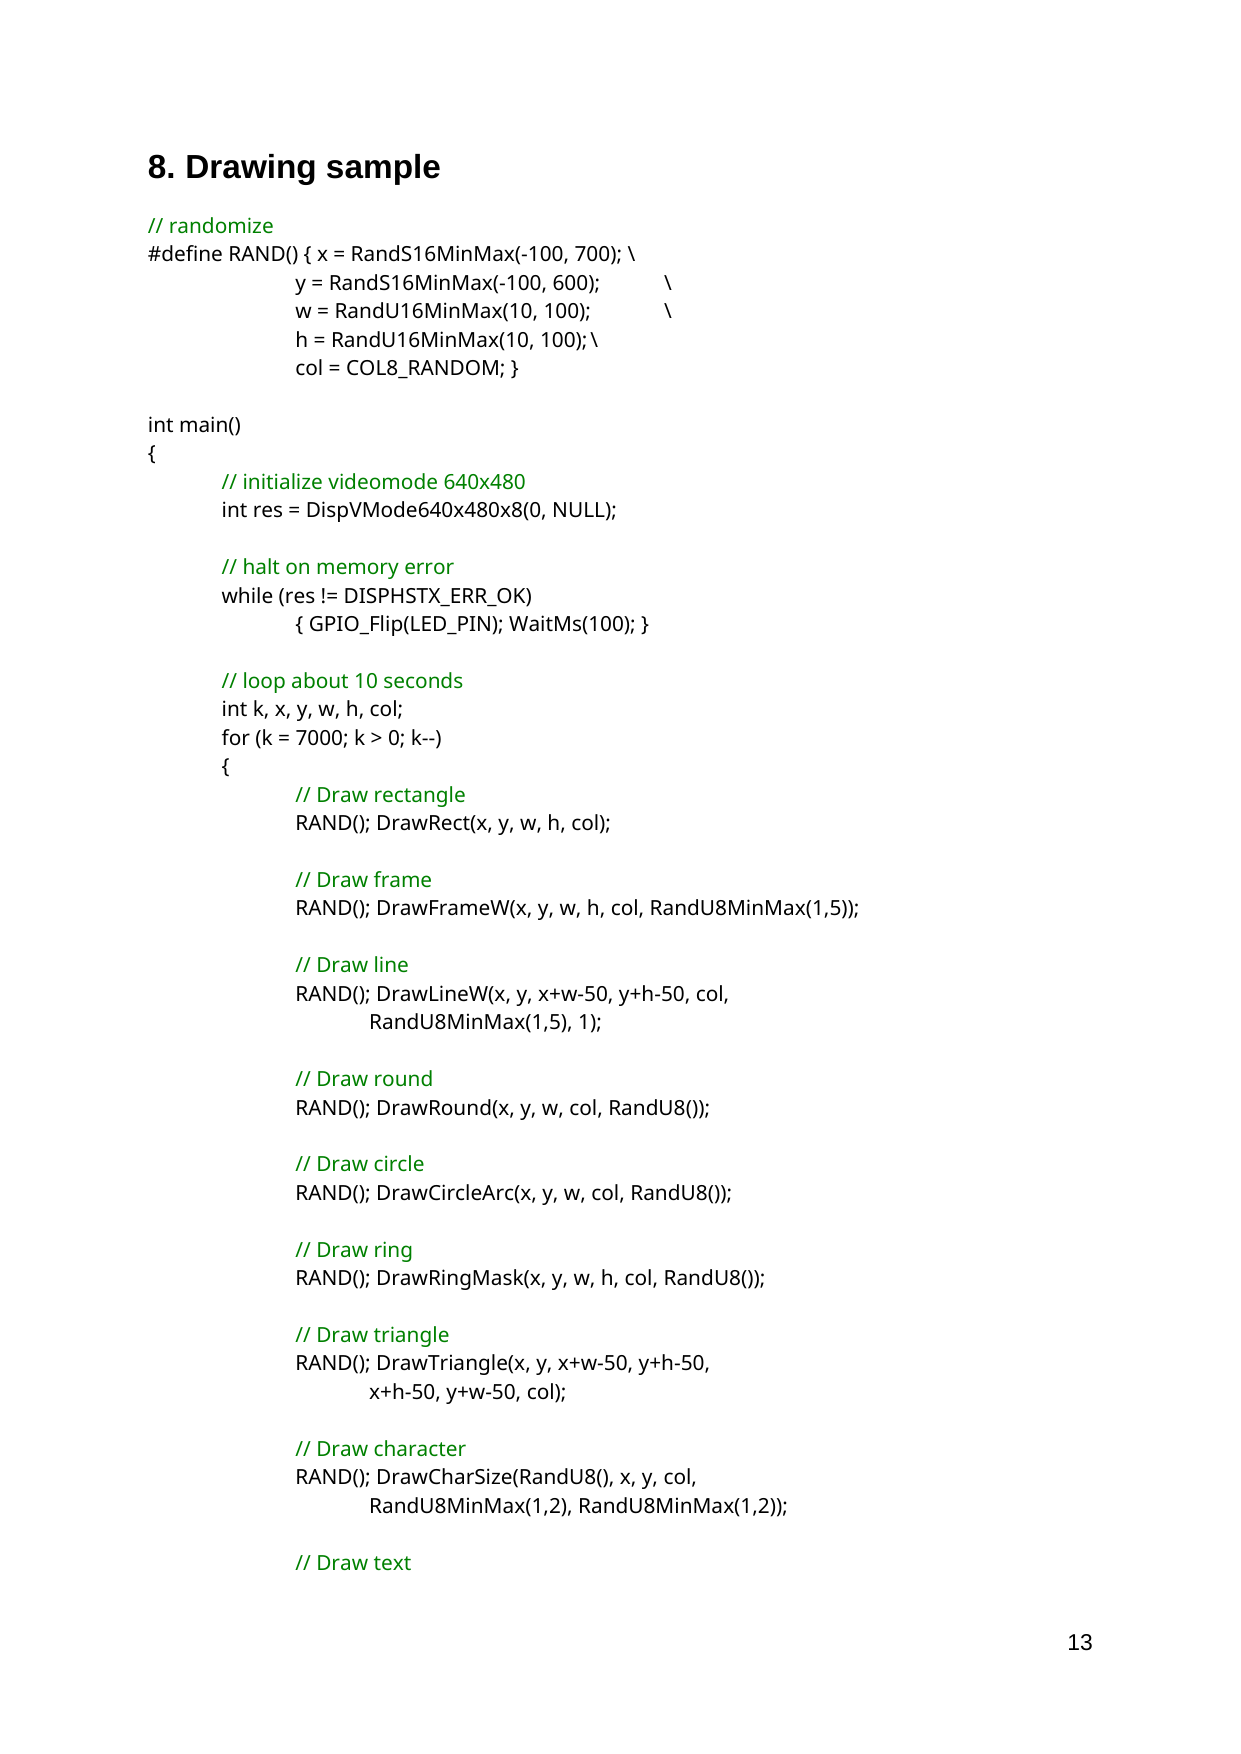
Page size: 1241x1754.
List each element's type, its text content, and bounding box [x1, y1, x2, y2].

text RandU8MinMax(1,2), RandU8MinMax(1,2)); [295, 1491, 1093, 1519]
text RAND(); DrawFrameW(x, y, w, h, col, RandU8MinMax(1,5)); [148, 893, 1093, 922]
text h = RandU16MinMax(10, 100); \ [148, 325, 1093, 353]
text while (res != DISPHSTX_ERR_OK) [148, 581, 1093, 609]
text col = COL8_RANDOM; } [148, 353, 1093, 382]
subtitle Drawing sample [148, 148, 1093, 186]
text y = RandS16MinMax(-100, 600); \ [148, 268, 1093, 296]
text RAND(); DrawRect(x, y, w, h, col); [148, 808, 1093, 837]
text x+h-50, y+w-50, col); [295, 1377, 1093, 1405]
text // randomize [148, 211, 1093, 239]
text // Draw rectangle [148, 780, 1093, 808]
text { [148, 751, 1093, 780]
text // Draw circle [148, 1149, 1093, 1178]
text w = RandU16MinMax(10, 100); \ [148, 296, 1093, 325]
text // Draw ring [148, 1235, 1093, 1263]
text { GPIO_Flip(LED_PIN); WaitMs(100); } [221, 609, 1093, 638]
text // halt on memory error [148, 552, 1093, 581]
text // Draw character [148, 1434, 1093, 1462]
text // Draw triangle [148, 1320, 1093, 1348]
text // initialize videomode 640x480 [148, 467, 1093, 495]
text // loop about 10 seconds [148, 666, 1093, 694]
text int main() [148, 410, 1093, 438]
text RAND(); DrawTriangle(x, y, x+w-50, y+h-50, [148, 1348, 1093, 1377]
text RAND(); DrawRingMask(x, y, w, h, col, RandU8()); [148, 1263, 1093, 1292]
text // Draw round [148, 1064, 1093, 1093]
text #define RAND() { x = RandS16MinMax(-100, 700); \ [148, 239, 1093, 268]
text RandU8MinMax(1,5), 1); [295, 1007, 1093, 1036]
text RAND(); DrawLineW(x, y, x+w-50, y+h-50, col, [148, 979, 1093, 1007]
text RAND(); DrawRound(x, y, w, col, RandU8()); [148, 1093, 1093, 1121]
text int res = DispVMode640x480x8(0, NULL); [148, 495, 1093, 524]
text // Draw line [148, 950, 1093, 979]
text // Draw text [148, 1548, 1093, 1576]
text RAND(); DrawCharSize(RandU8(), x, y, col, [148, 1462, 1093, 1491]
text int k, x, y, w, h, col; [148, 694, 1093, 723]
text for (k = 7000; k > 0; k--) [148, 723, 1093, 751]
text { [148, 438, 1093, 467]
text // Draw frame [148, 865, 1093, 893]
text RAND(); DrawCircleArc(x, y, w, col, RandU8()); [148, 1178, 1093, 1206]
